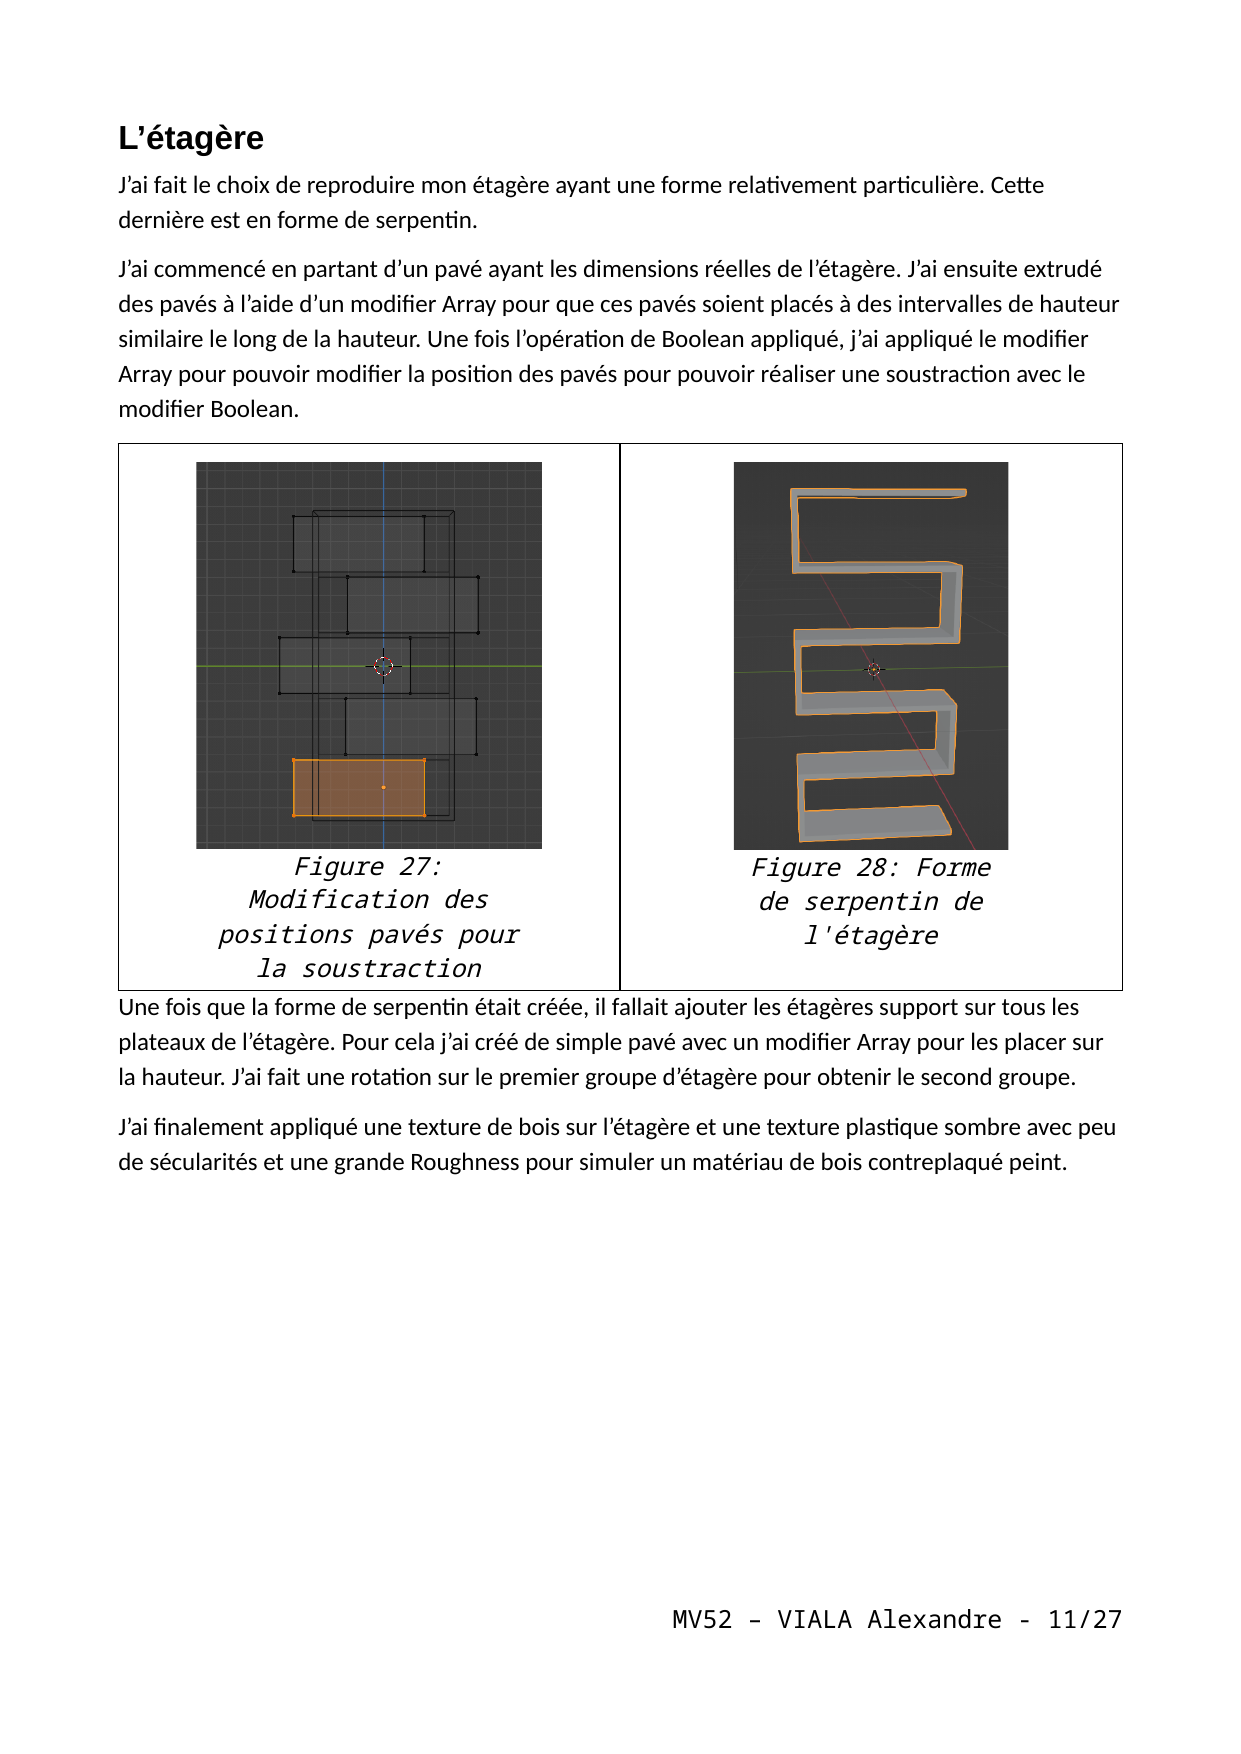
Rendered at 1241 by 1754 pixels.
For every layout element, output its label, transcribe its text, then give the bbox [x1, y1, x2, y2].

text Une fois que la forme de serpentin était créée, il fallait ajouter les étagères support sur tous les plateaux de l’étagère. Pour cela j’ai créé de simple pavé avec un modifier Array pour les placer sur la hauteur. J’ai fait une rotation sur le premier groupe d’étagère pour obtenir le second groupe. [118, 991, 1122, 1092]
text J’ai finalement appliqué une texture de bois sur l’étagère et une texture plastique sombre avec peu de sécularités et une grande Roughness pour simuler un matériau de bois contreplaqué peint. [118, 1111, 1122, 1176]
picture [733, 462, 1009, 850]
text J’ai commencé en partant d’un pavé ayant les dimensions réelles de l’étagère. J’ai ensuite extrudé des pavés à l’aide d’un modifier Array pour que ces pavés soient placés à des intervalles de hauteur similaire le long de la hauteur. Une fois l’opération de Boolean appliqué, j’ai appliqué le modifier Array pour pouvoir modifier la position des pavés pour pouvoir réaliser une soustraction avec le modifier Boolean. [118, 254, 1122, 424]
table_header [621, 444, 1122, 990]
picture [196, 462, 542, 849]
table_header [119, 444, 619, 990]
subtitle L’étagère [118, 118, 1122, 157]
text J’ai fait le choix de reproduire mon étagère ayant une forme relativement particulière. Cette dernière est en forme de serpentin. [118, 169, 1122, 234]
